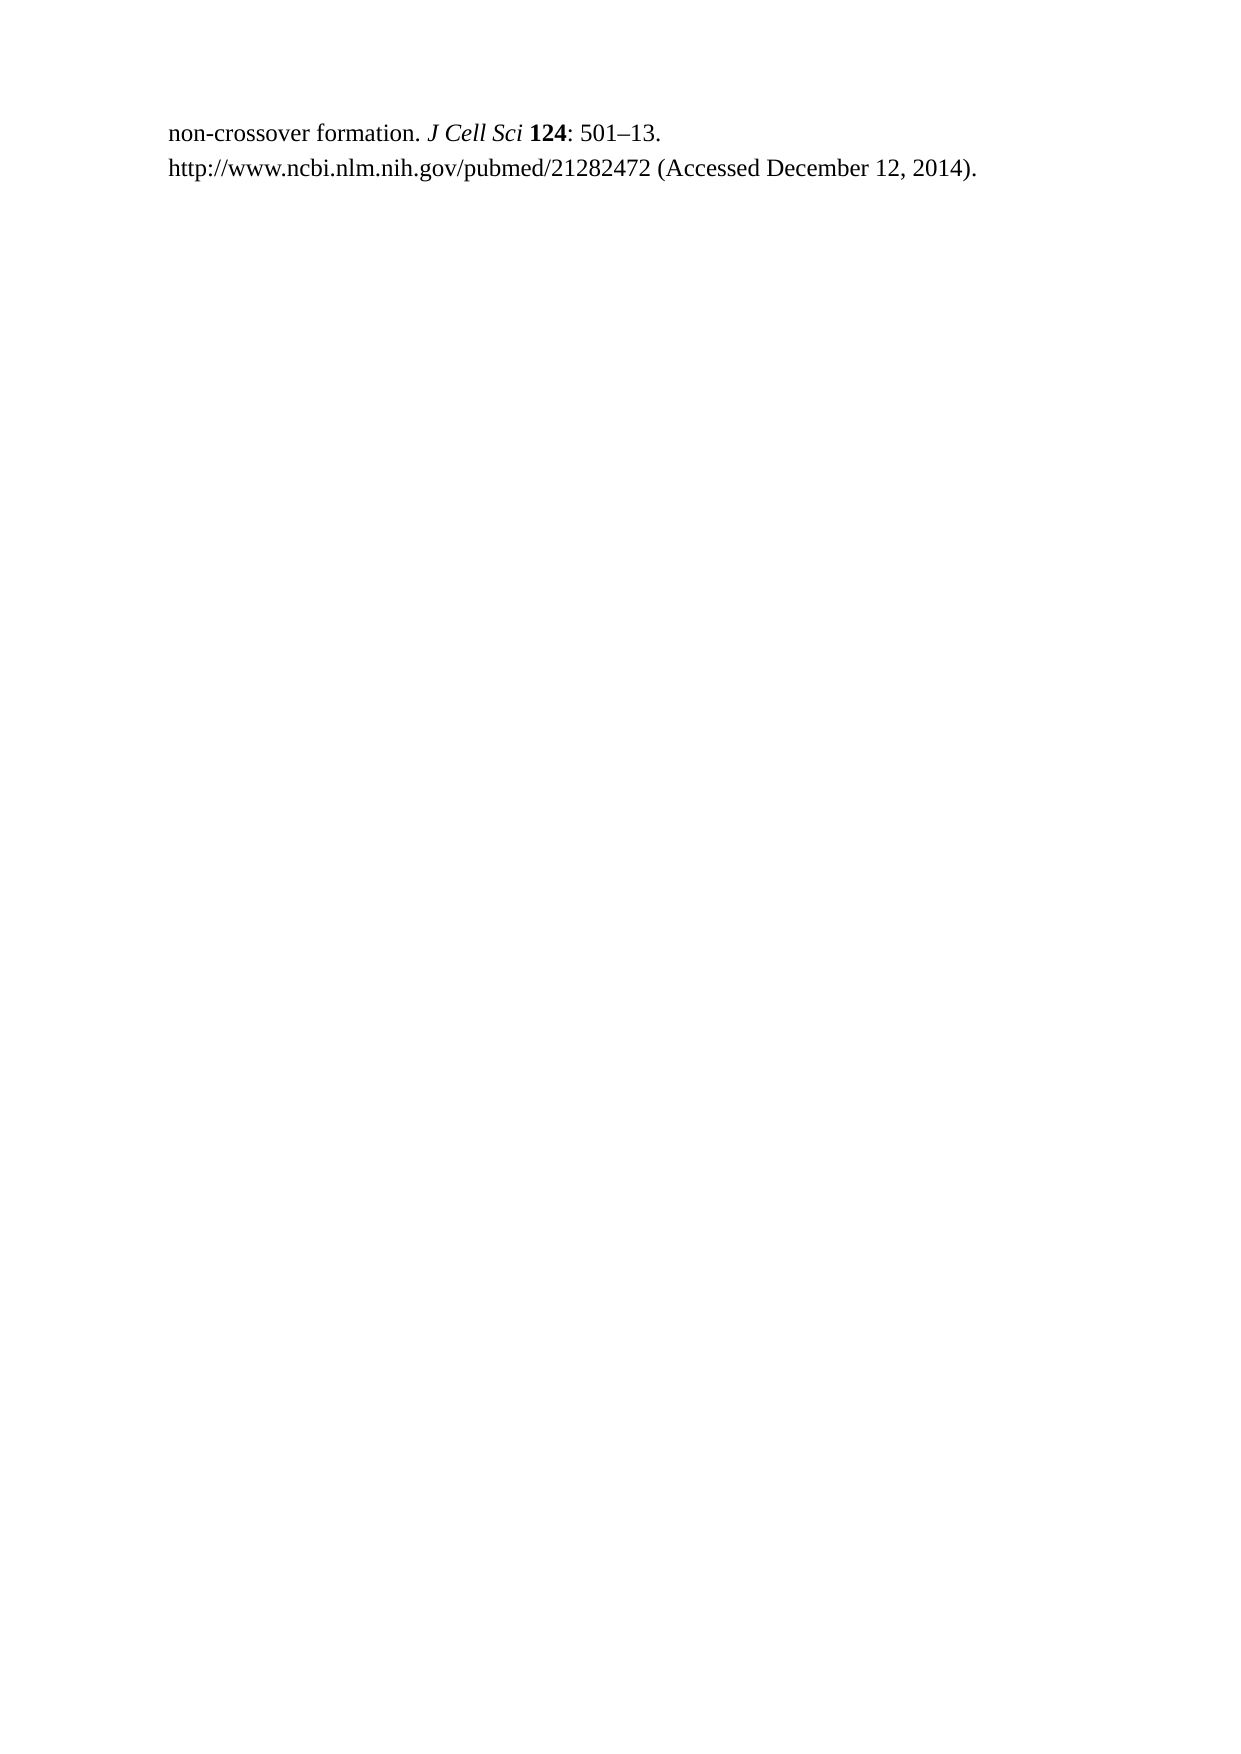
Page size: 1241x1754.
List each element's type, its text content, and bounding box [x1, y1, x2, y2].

text non-crossover formation. J Cell Sci 124: 501–13. http://www.ncbi.nlm.nih.gov/pubmed/21282472 (Accessed December 12, 2014). [118, 118, 1122, 181]
